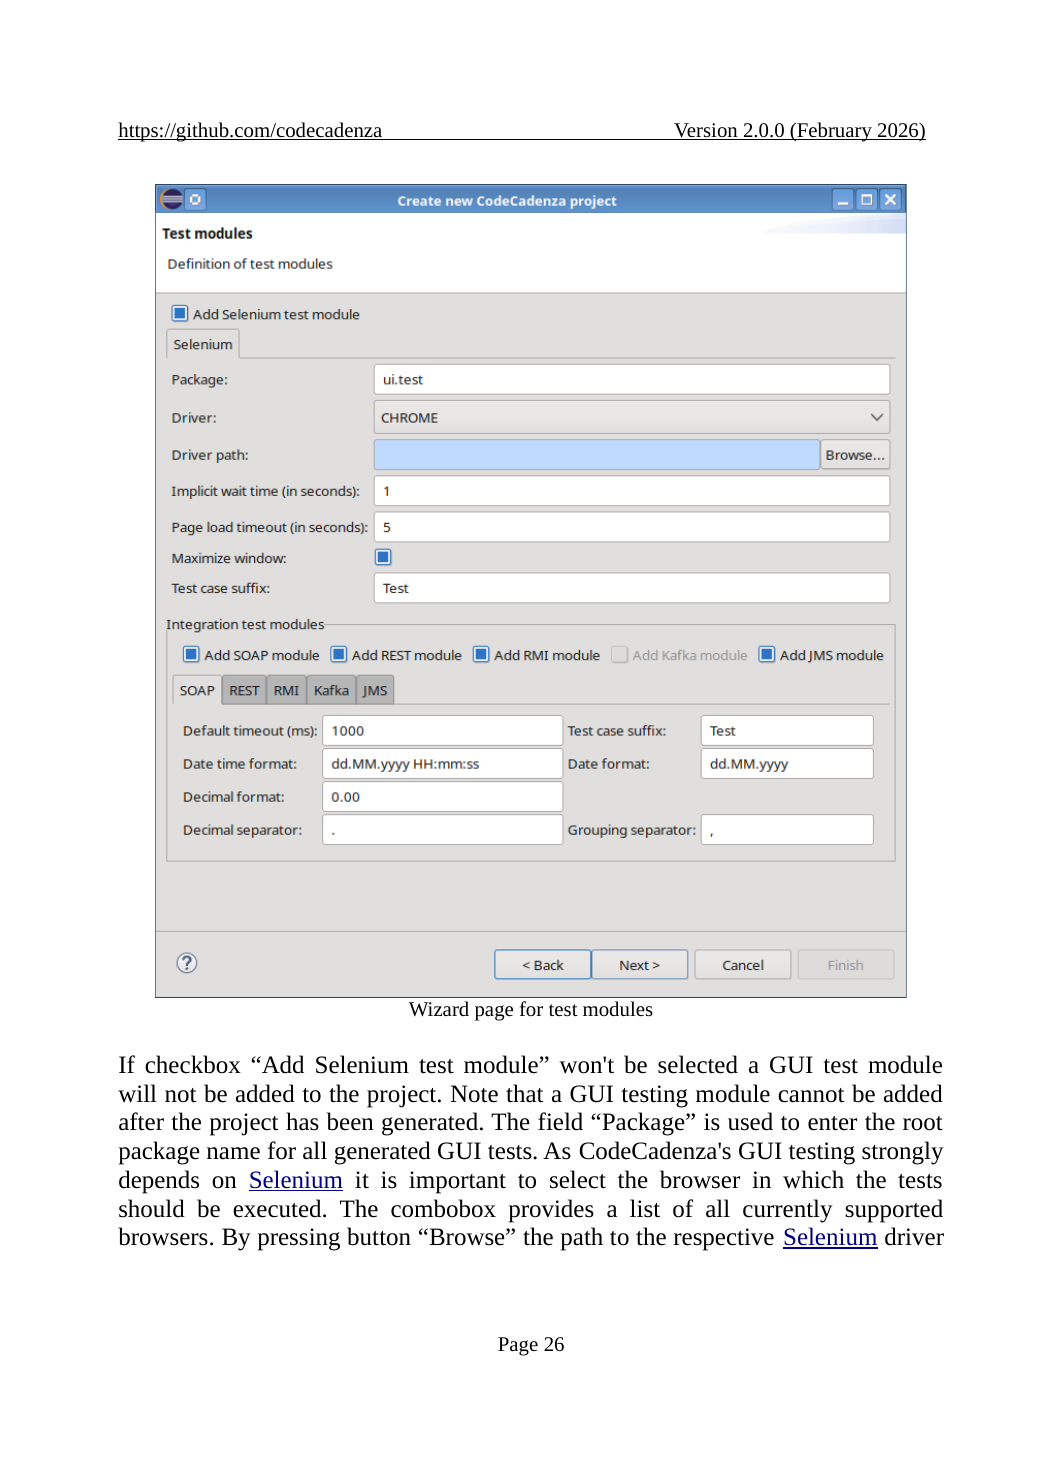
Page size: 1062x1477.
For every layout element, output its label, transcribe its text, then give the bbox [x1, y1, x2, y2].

text If checkbox “Add Selenium test module” won't be selected a GUI test module will not be added to the project. Note that a GUI testing module cannot be added after the project has been generated. The field “Package” is used to enter the root package name for all generated GUI tests. As CodeCadenza's GUI testing strongly depends on Selenium it is important to select the browser in which the tests should be executed. The combobox provides a list of all currently supported browsers. By pressing button “Browse” the path to the respective Selenium driver [118, 1050, 944, 1251]
picture [155, 184, 907, 998]
text Wizard page for test modules [155, 998, 907, 1021]
